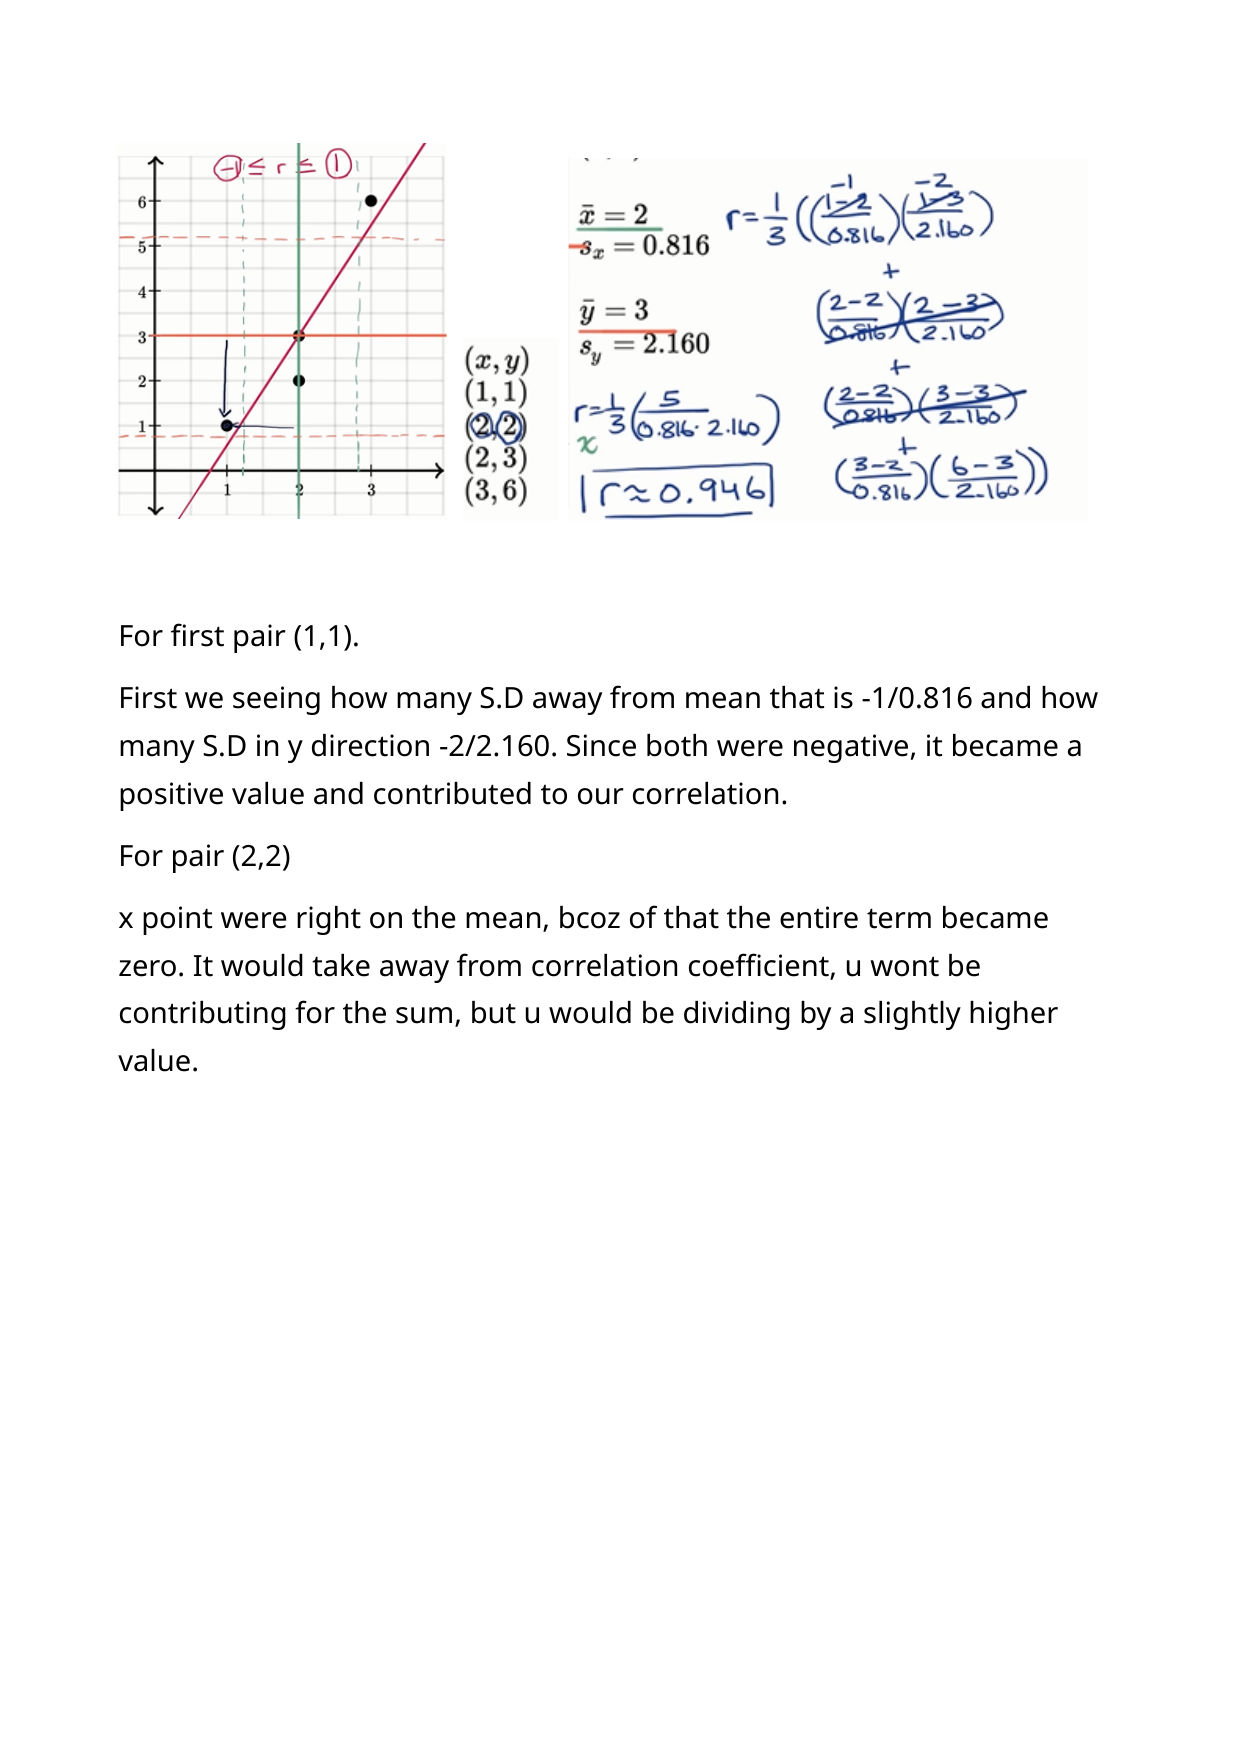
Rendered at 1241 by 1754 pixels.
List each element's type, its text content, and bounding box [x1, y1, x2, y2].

picture [116, 143, 447, 519]
text For pair (2,2) [118, 835, 1122, 875]
picture [568, 158, 1088, 521]
text First we seeing how many S.D away from mean that is -1/0.816 and how many S.D in y direction -2/2.160. Since both were negative, it became a positive value and contributed to our correlation. [118, 678, 1122, 813]
text For first pair (1,1). [118, 616, 1122, 655]
picture [462, 338, 560, 521]
text x point were right on the mean, bcoz of that the entire term became zero. It would take away from correlation coefficient, u wont be contributing for the sum, but u would be dividing by a slightly higher value. [118, 897, 1122, 1080]
